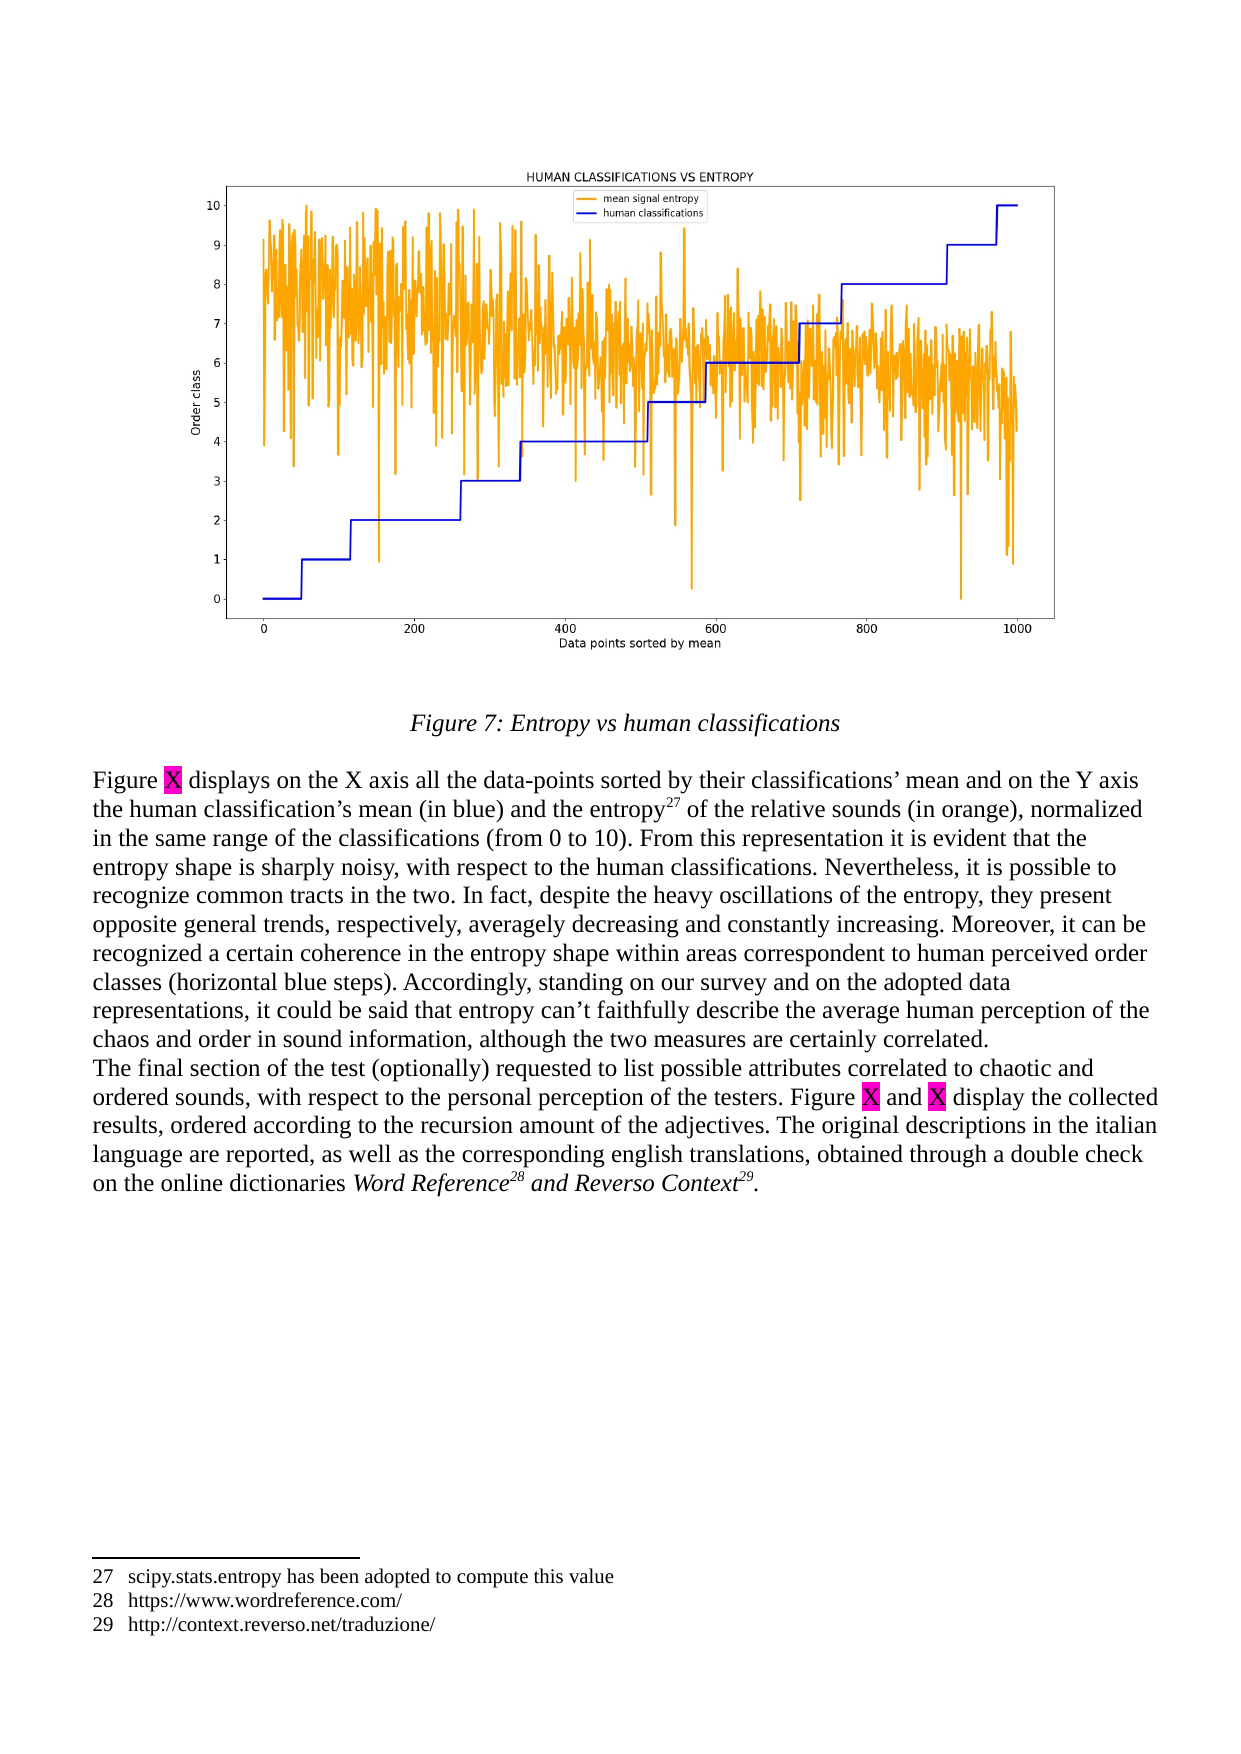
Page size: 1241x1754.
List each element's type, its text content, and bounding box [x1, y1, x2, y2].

text Figure 7: Entropy vs human classifications [92, 680, 1160, 737]
text http://context.reverso.net/traduzione/ [92, 1612, 1160, 1636]
text scipy.stats.entropy has been adopted to compute this value [92, 1564, 1160, 1588]
text The final section of the test (optionally) requested to list possible attributes correlated to chaotic and ordered sounds, with respect to the personal perception of the testers. Figure X and X display the collected results, ordered according to the recursion amount of the adjectives. The original descriptions in the italian language are reported, as well as the corresponding english translations, obtained through a double check on the online dictionaries Word Reference and Reverso Context. [92, 1053, 1160, 1197]
picture [92, 118, 1161, 680]
text https://www.wordreference.com/ [92, 1588, 1160, 1612]
text Figure X displays on the X axis all the data-points sorted by their classifications’ mean and on the Y axis the human classification’s mean (in blue) and the entropy of the relative sounds (in orange), normalized in the same range of the classifications (from 0 to 10). From this representation it is evident that the entropy shape is sharply noisy, with respect to the human classifications. Nevertheless, it is possible to recognize common tracts in the two. In fact, despite the heavy oscillations of the entropy, they present opposite general trends, respectively, averagely decreasing and constantly increasing. Moreover, it can be recognized a certain coherence in the entropy shape within areas correspondent to human perceived order classes (horizontal blue steps). Accordingly, standing on our survey and on the adopted data representations, it could be said that entropy can’t faithfully describe the average human perception of the chaos and order in sound information, although the two measures are certainly correlated. [92, 766, 1160, 1053]
